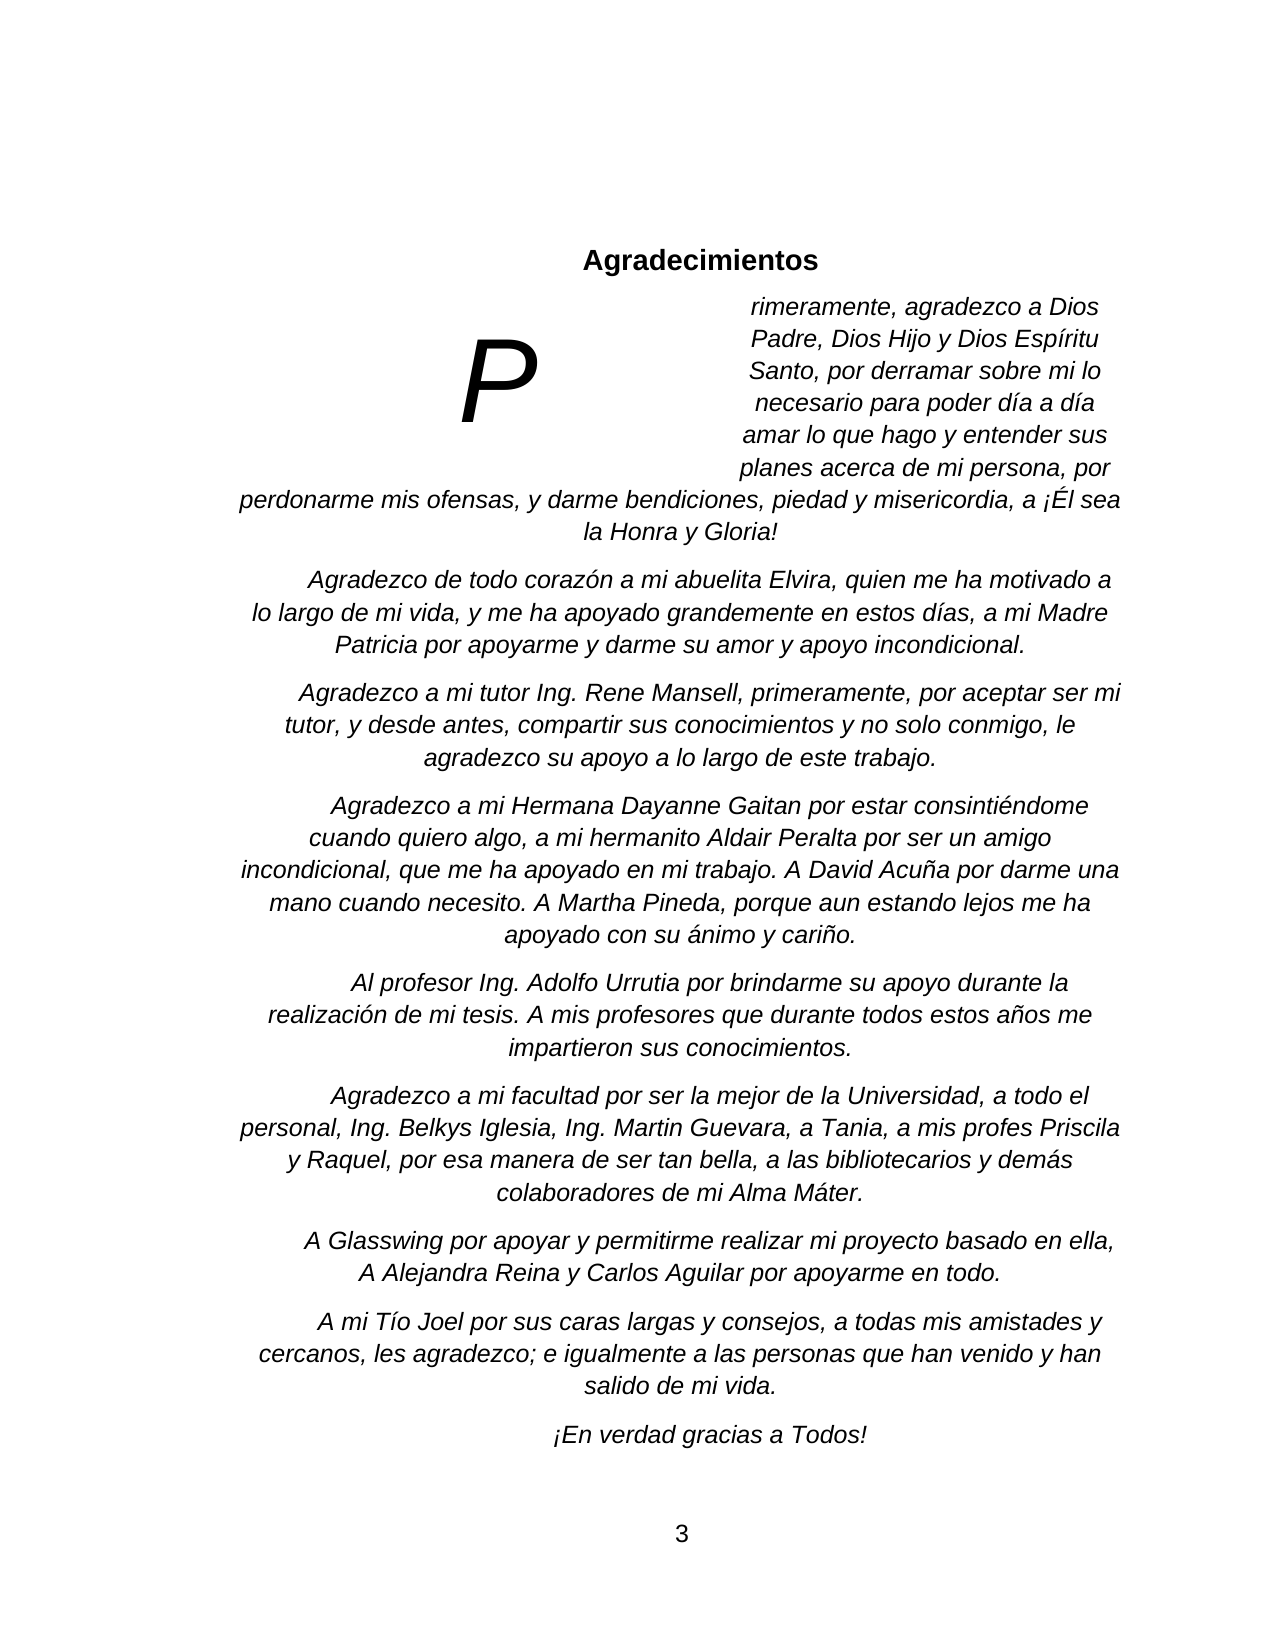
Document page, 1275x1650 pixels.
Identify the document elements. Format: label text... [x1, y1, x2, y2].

text Agradezco a mi facultad por ser la mejor de la Universidad, a todo el personal, Ing. Belkys Iglesia, Ing. Martin Guevara, a Tania, a mis profes Priscila y Raquel, por esa manera de ser tan bella, a las bibliotecarios y demás colaboradores de mi Alma Máter. [236, 1082, 1127, 1206]
subtitle Agradecimientos [274, 244, 1127, 277]
text Agradezco a mi Hermana Dayanne Gaitan por estar consintiéndome cuando quiero algo, a mi hermanito Aldair Peralta por ser un amigo incondicional, que me ha apoyado en mi trabajo. A David Acuña por darme una mano cuando necesito. A Martha Pineda, porque aun estando lejos me ha apoyado con su ánimo y cariño. [236, 792, 1127, 948]
text A Glasswing por apoyar y permitirme realizar mi proyecto basado en ella, A Alejandra Reina y Carlos Aguilar por apoyarme en todo. [236, 1227, 1127, 1287]
text Agradezco de todo corazón a mi abuelita Elvira, quien me ha motivado a lo largo de mi vida, y me ha apoyado grandemente en estos días, a mi Madre Patricia por apoyarme y darme su amor y apoyo incondicional. [236, 566, 1127, 658]
text rimeramente, agradezco a Dios Padre, Dios Hijo y Dios Espíritu Santo, por derramar sobre mi lo necesario para poder día a día amar lo que hago y entender sus planes acerca de mi persona, por perdonarme mis ofensas, y darme bendiciones, piedad y misericordia, a ¡Él sea la Honra y Gloria! [236, 293, 1127, 545]
text Agradezco a mi tutor Ing. Rene Mansell, primeramente, por aceptar ser mi tutor, y desde antes, compartir sus conocimientos y no solo conmigo, le agradezco su apoyo a lo largo de este trabajo. [236, 679, 1127, 771]
text P [245, 302, 704, 448]
text ¡En verdad gracias a Todos! [236, 1421, 1127, 1449]
text A mi Tío Joel por sus caras largas y consejos, a todas mis amistades y cercanos, les agradezco; e igualmente a las personas que han venido y han salido de mi vida. [236, 1308, 1127, 1400]
text Al profesor Ing. Adolfo Urrutia por brindarme su apoyo durante la realización de mi tesis. A mis profesores que durante todos estos años me impartieron sus conocimientos. [236, 969, 1127, 1061]
